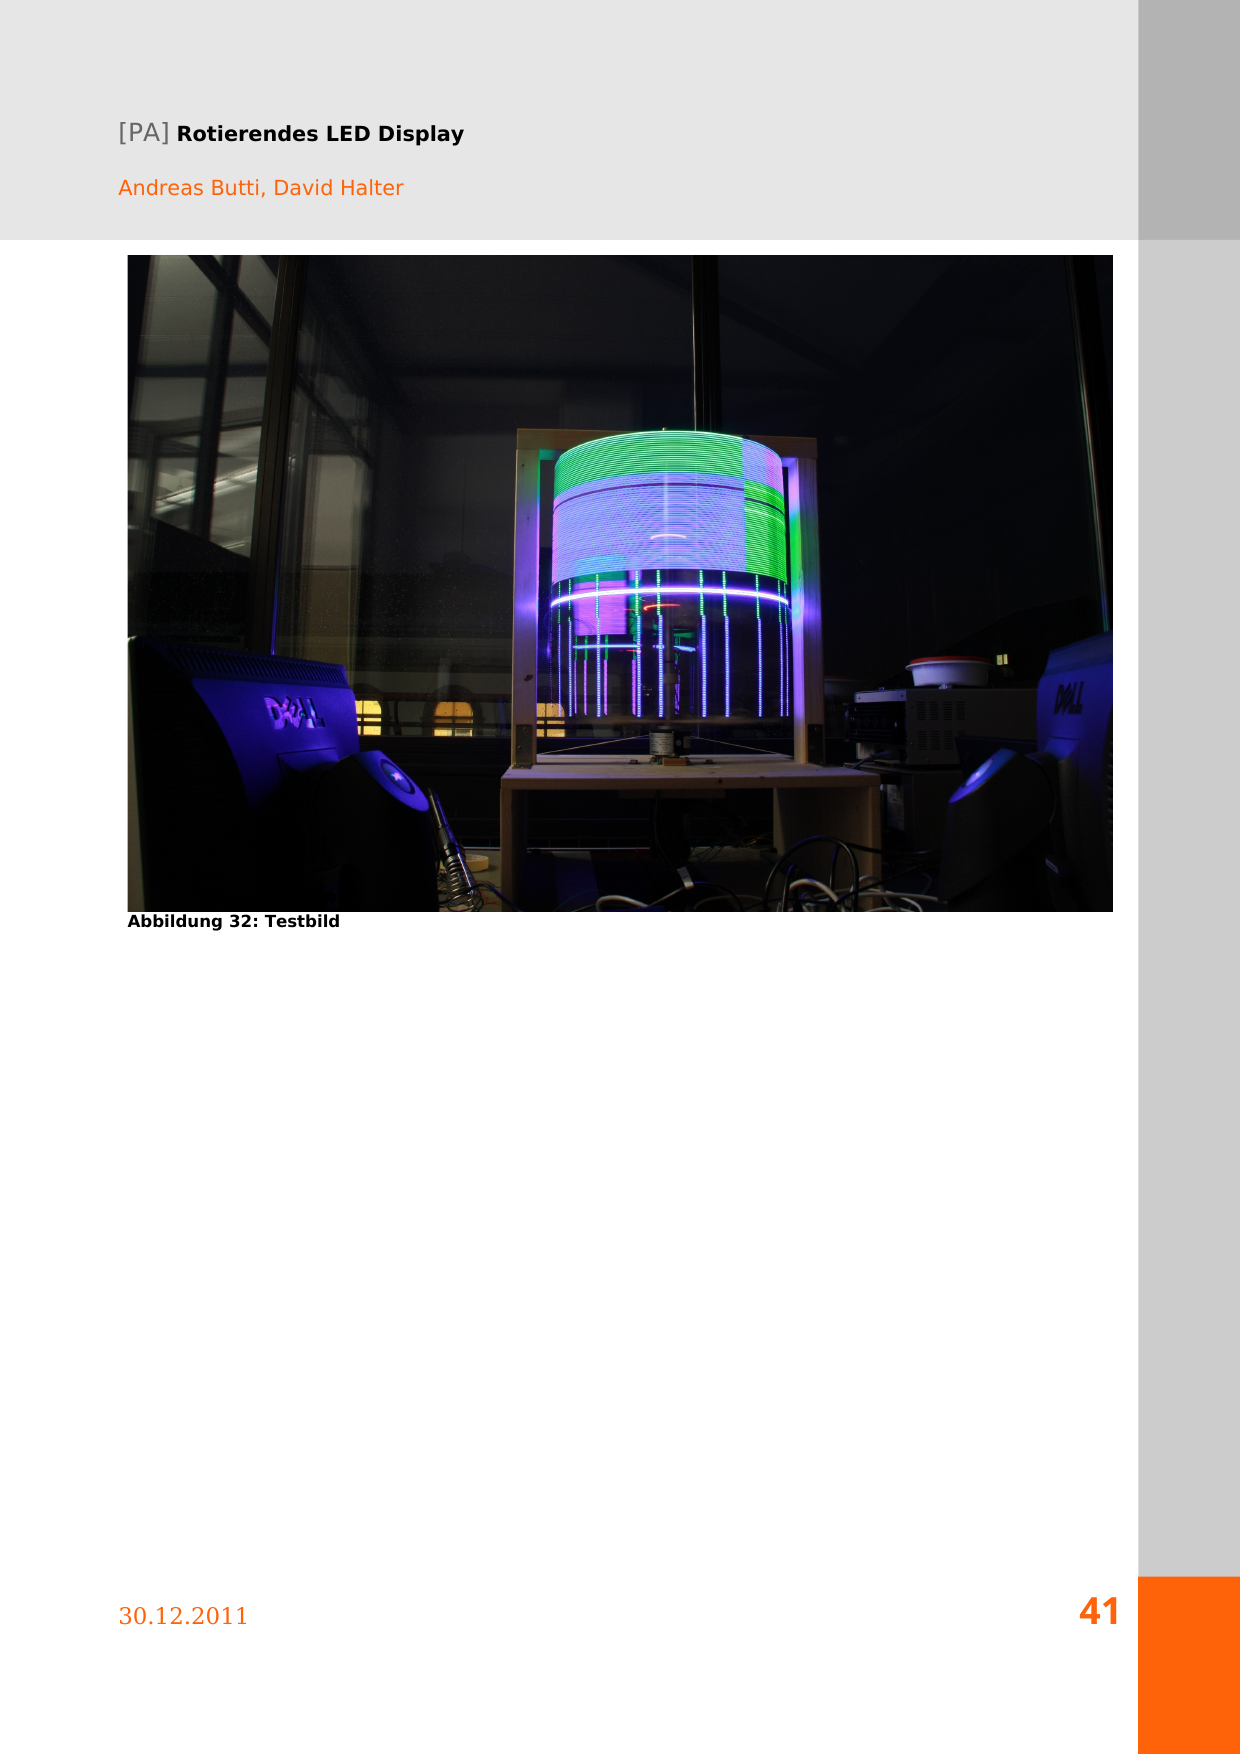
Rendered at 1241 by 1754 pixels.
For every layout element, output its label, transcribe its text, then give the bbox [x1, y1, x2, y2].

text Abbildung 32: Testbild [127, 912, 1113, 931]
picture [127, 255, 1113, 912]
